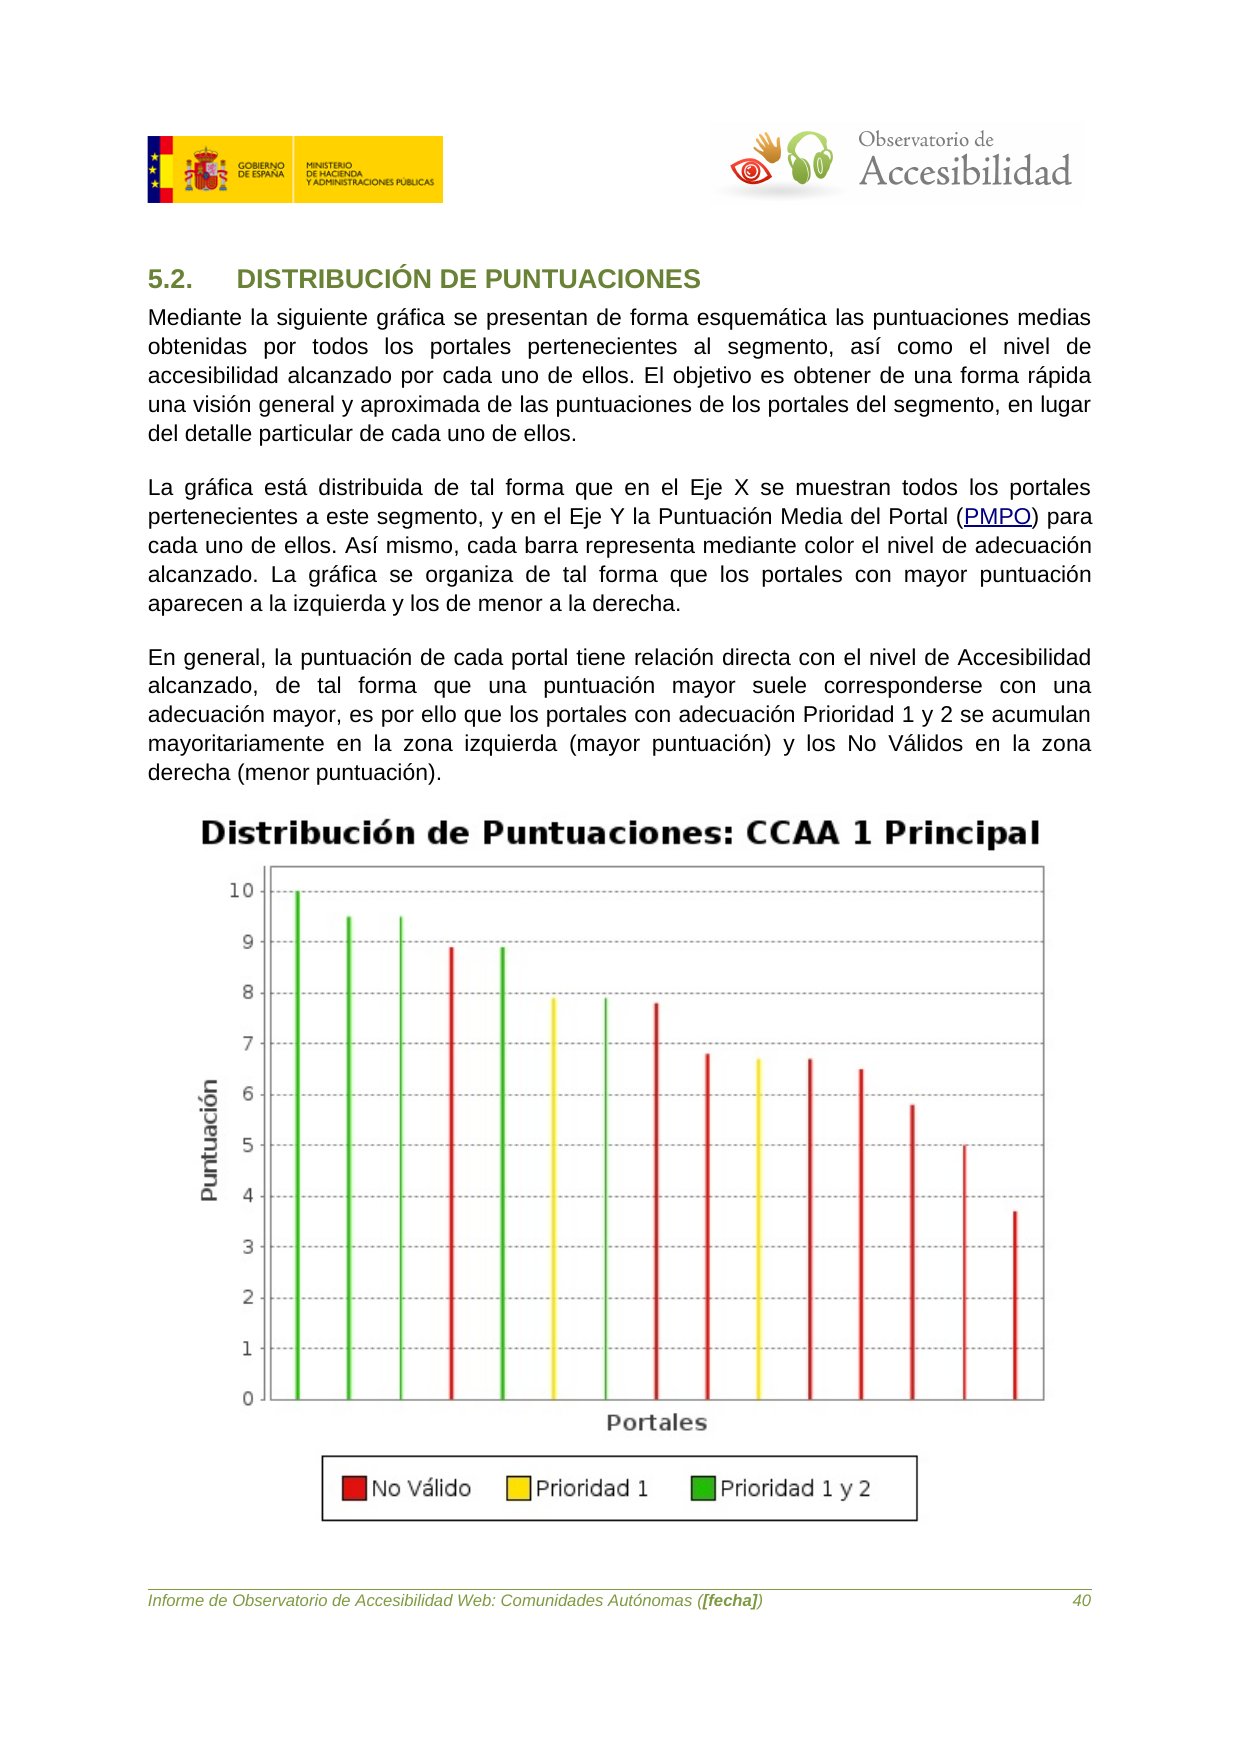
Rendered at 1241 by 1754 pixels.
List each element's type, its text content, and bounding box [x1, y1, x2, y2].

list Distribución de puntuaciones [148, 263, 1092, 294]
picture [710, 122, 1086, 205]
picture [178, 813, 1062, 1523]
text La gráfica está distribuida de tal forma que en el Eje X se muestran todos los portales pertenecientes a este segmento, y en el Eje Y la Puntuación Media del Portal (PMPO) para cada uno de ellos. Así mismo, cada barra representa mediante color el nivel de adecuación alcanzado. La gráfica se organiza de tal forma que los portales con mayor puntuación aparecen a la izquierda y los de menor a la derecha. [148, 474, 1092, 616]
text En general, la puntuación de cada portal tiene relación directa con el nivel de Accesibilidad alcanzado, de tal forma que una puntuación mayor suele corresponderse con una adecuación mayor, es por ello que los portales con adecuación Prioridad 1 y 2 se acumulan mayoritariamente en la zona izquierda (mayor puntuación) y los No Válidos en la zona derecha (menor puntuación). [148, 643, 1092, 786]
text Mediante la siguiente gráfica se presentan de forma esquemática las puntuaciones medias obtenidas por todos los portales pertenecientes al segmento, así como el nivel de accesibilidad alcanzado por cada uno de ellos. El objetivo es obtener de una forma rápida una visión general y aproximada de las puntuaciones de los portales del segmento, en lugar del detalle particular de cada uno de ellos. [148, 304, 1092, 446]
picture [147, 136, 443, 203]
